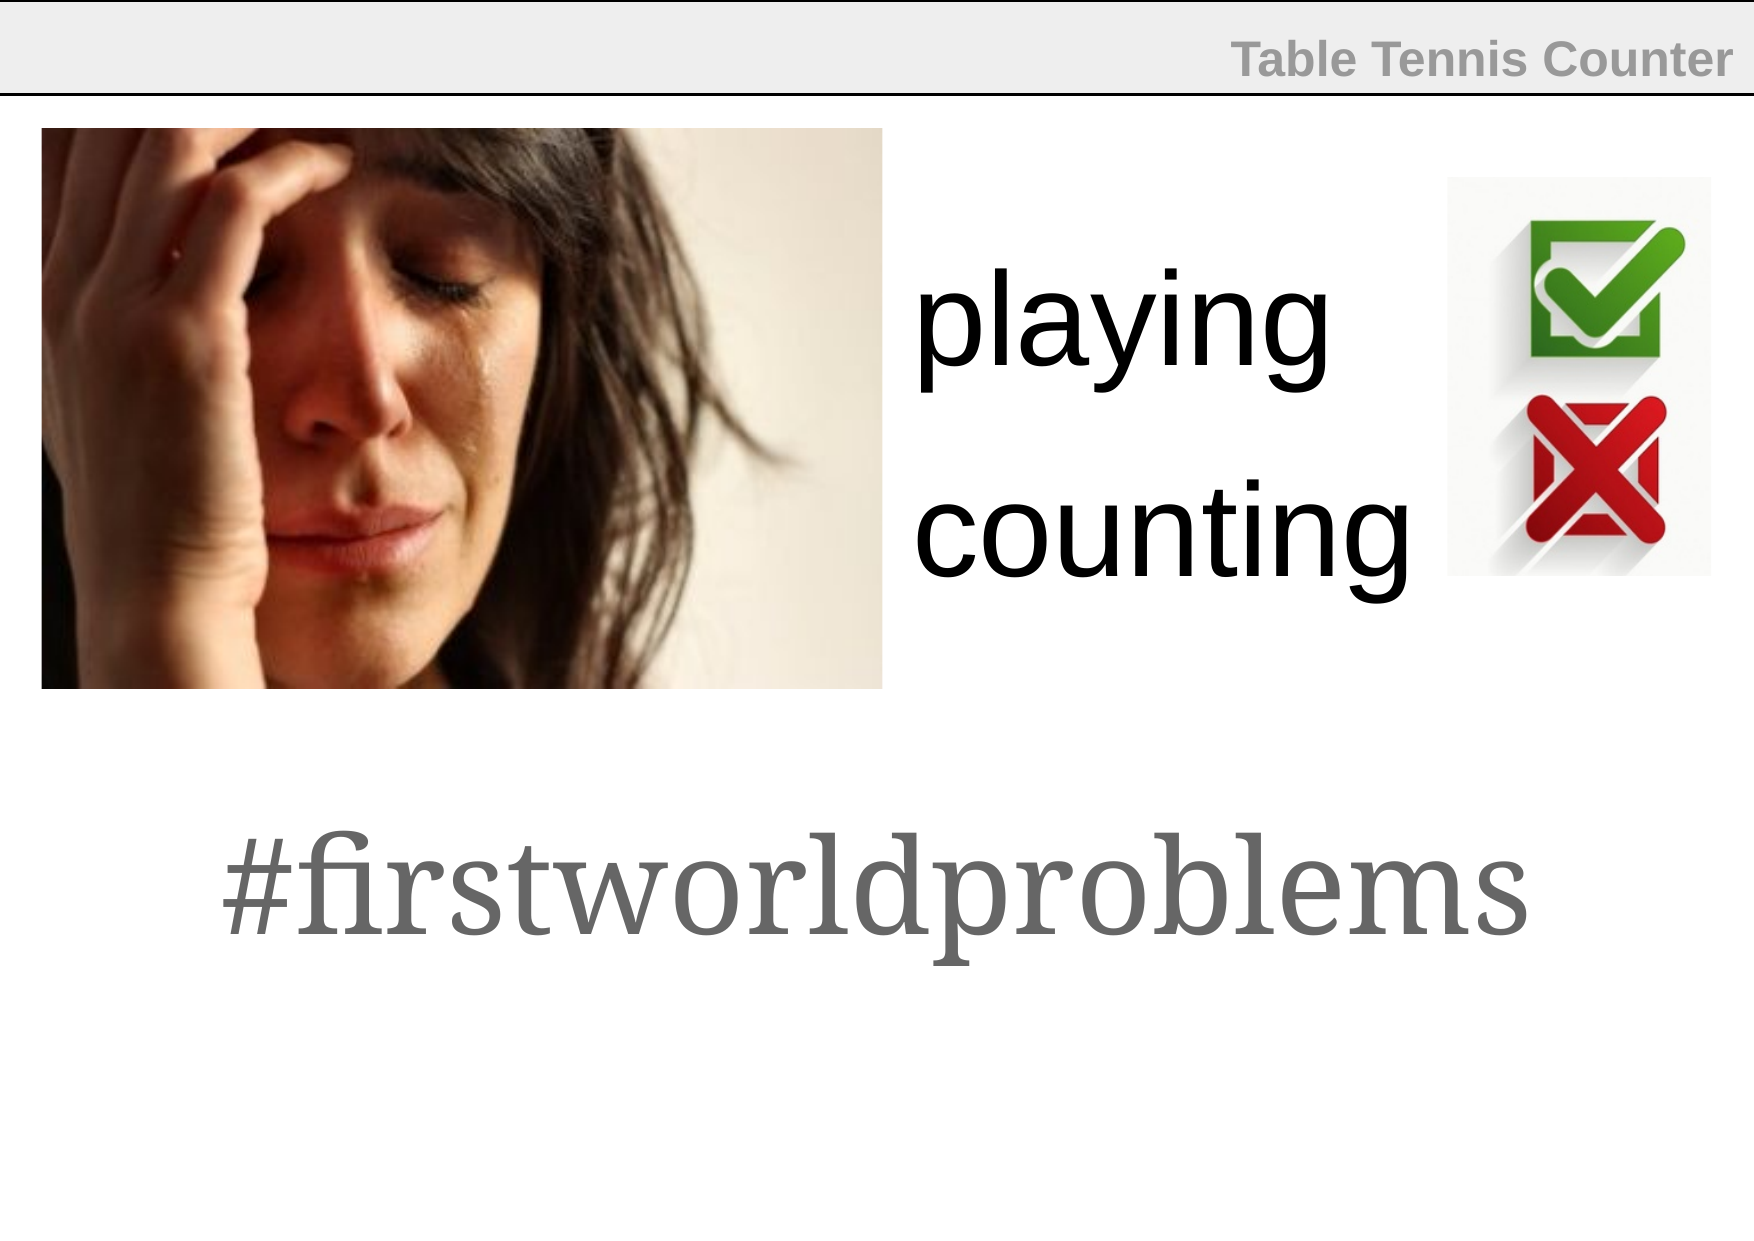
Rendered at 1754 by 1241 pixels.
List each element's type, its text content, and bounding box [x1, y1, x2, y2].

text [1712, 241, 1754, 394]
picture [1447, 177, 1712, 576]
text [0, 241, 41, 394]
text [0, 451, 41, 605]
text #firstworldproblems [0, 758, 1754, 974]
picture [41, 128, 883, 689]
text playing [883, 241, 1447, 394]
text counting [883, 451, 1754, 605]
